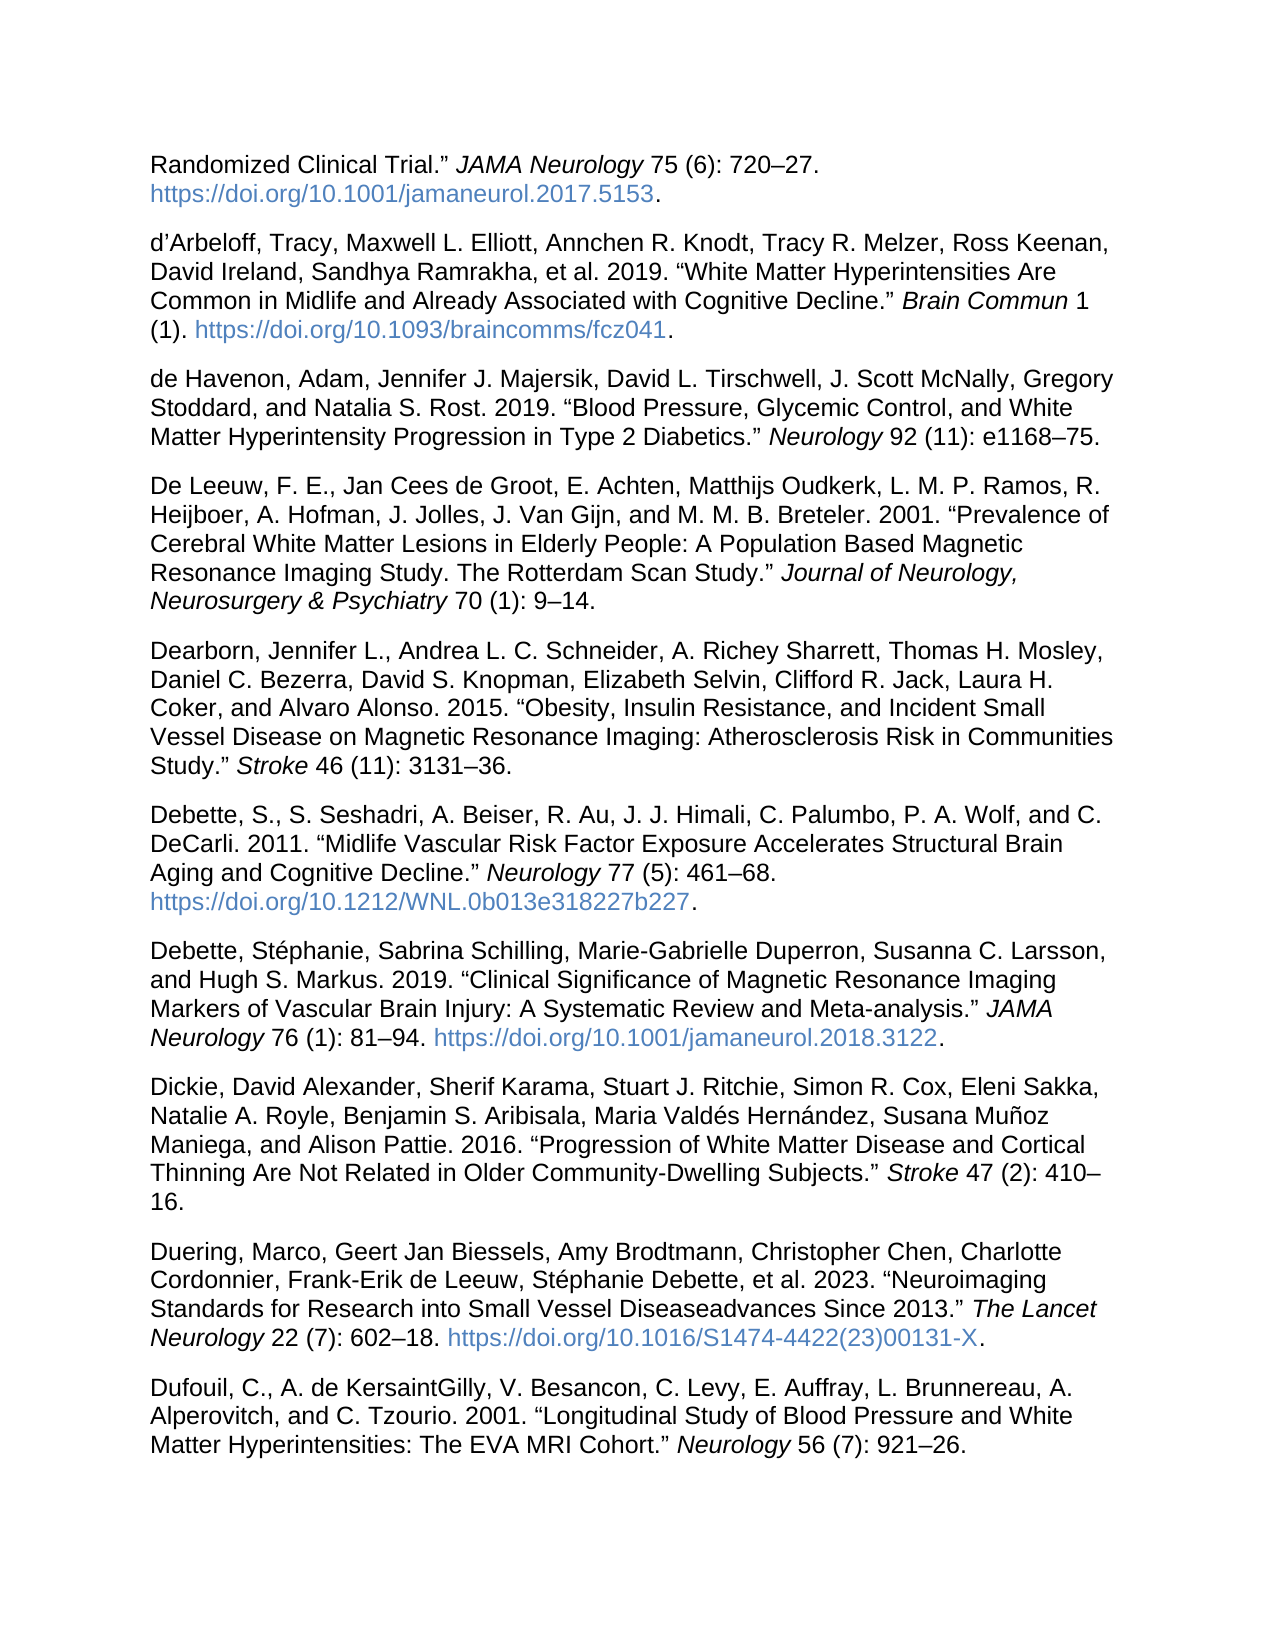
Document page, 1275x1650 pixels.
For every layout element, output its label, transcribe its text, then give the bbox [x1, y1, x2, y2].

text Dickie, David Alexander, Sherif Karama, Stuart J. Ritchie, Simon R. Cox, Eleni Sakka, Natalie A. Royle, Benjamin S. Aribisala, Maria Valdés Hernández, Susana Muñoz Maniega, and Alison Pattie. 2016. “Progression of White Matter Disease and Cortical Thinning Are Not Related in Older Community-Dwelling Subjects.” Stroke 47 (2): 410–16. [150, 1072, 1125, 1216]
text d’Arbeloff, Tracy, Maxwell L. Elliott, Annchen R. Knodt, Tracy R. Melzer, Ross Keenan, David Ireland, Sandhya Ramrakha, et al. 2019. “White Matter Hyperintensities Are Common in Midlife and Already Associated with Cognitive Decline.” Brain Commun 1 (1). https://doi.org/10.1093/braincomms/fcz041. [150, 228, 1125, 343]
text Debette, S., S. Seshadri, A. Beiser, R. Au, J. J. Himali, C. Palumbo, P. A. Wolf, and C. DeCarli. 2011. “Midlife Vascular Risk Factor Exposure Accelerates Structural Brain Aging and Cognitive Decline.” Neurology 77 (5): 461–68. https://doi.org/10.1212/WNL.0b013e318227b227. [150, 800, 1125, 915]
text Duering, Marco, Geert Jan Biessels, Amy Brodtmann, Christopher Chen, Charlotte Cordonnier, Frank-Erik de Leeuw, Stéphanie Debette, et al. 2023. “Neuroimaging Standards for Research into Small Vessel Diseaseadvances Since 2013.” The Lancet Neurology 22 (7): 602–18. https://doi.org/10.1016/S1474-4422(23)00131-X. [150, 1237, 1125, 1352]
text Debette, Stéphanie, Sabrina Schilling, Marie-Gabrielle Duperron, Susanna C. Larsson, and Hugh S. Markus. 2019. “Clinical Significance of Magnetic Resonance Imaging Markers of Vascular Brain Injury: A Systematic Review and Meta-analysis.” JAMA Neurology 76 (1): 81–94. https://doi.org/10.1001/jamaneurol.2018.3122. [150, 936, 1125, 1051]
text Randomized Clinical Trial.” JAMA Neurology 75 (6): 720–27. https://doi.org/10.1001/jamaneurol.2017.5153. [150, 150, 1125, 207]
text Dearborn, Jennifer L., Andrea L. C. Schneider, A. Richey Sharrett, Thomas H. Mosley, Daniel C. Bezerra, David S. Knopman, Elizabeth Selvin, Clifford R. Jack, Laura H. Coker, and Alvaro Alonso. 2015. “Obesity, Insulin Resistance, and Incident Small Vessel Disease on Magnetic Resonance Imaging: Atherosclerosis Risk in Communities Study.” Stroke 46 (11): 3131–36. [150, 636, 1125, 779]
text De Leeuw, F. E., Jan Cees de Groot, E. Achten, Matthijs Oudkerk, L. M. P. Ramos, R. Heijboer, A. Hofman, J. Jolles, J. Van Gijn, and M. M. B. Breteler. 2001. “Prevalence of Cerebral White Matter Lesions in Elderly People: A Population Based Magnetic Resonance Imaging Study. The Rotterdam Scan Study.” Journal of Neurology, Neurosurgery & Psychiatry 70 (1): 9–14. [150, 471, 1125, 615]
text de Havenon, Adam, Jennifer J. Majersik, David L. Tirschwell, J. Scott McNally, Gregory Stoddard, and Natalia S. Rost. 2019. “Blood Pressure, Glycemic Control, and White Matter Hyperintensity Progression in Type 2 Diabetics.” Neurology 92 (11): e1168–75. [150, 364, 1125, 450]
text Dufouil, C., A. de KersaintGilly, V. Besancon, C. Levy, E. Auffray, L. Brunnereau, A. Alperovitch, and C. Tzourio. 2001. “Longitudinal Study of Blood Pressure and White Matter Hyperintensities: The EVA MRI Cohort.” Neurology 56 (7): 921–26. [150, 1372, 1125, 1459]
